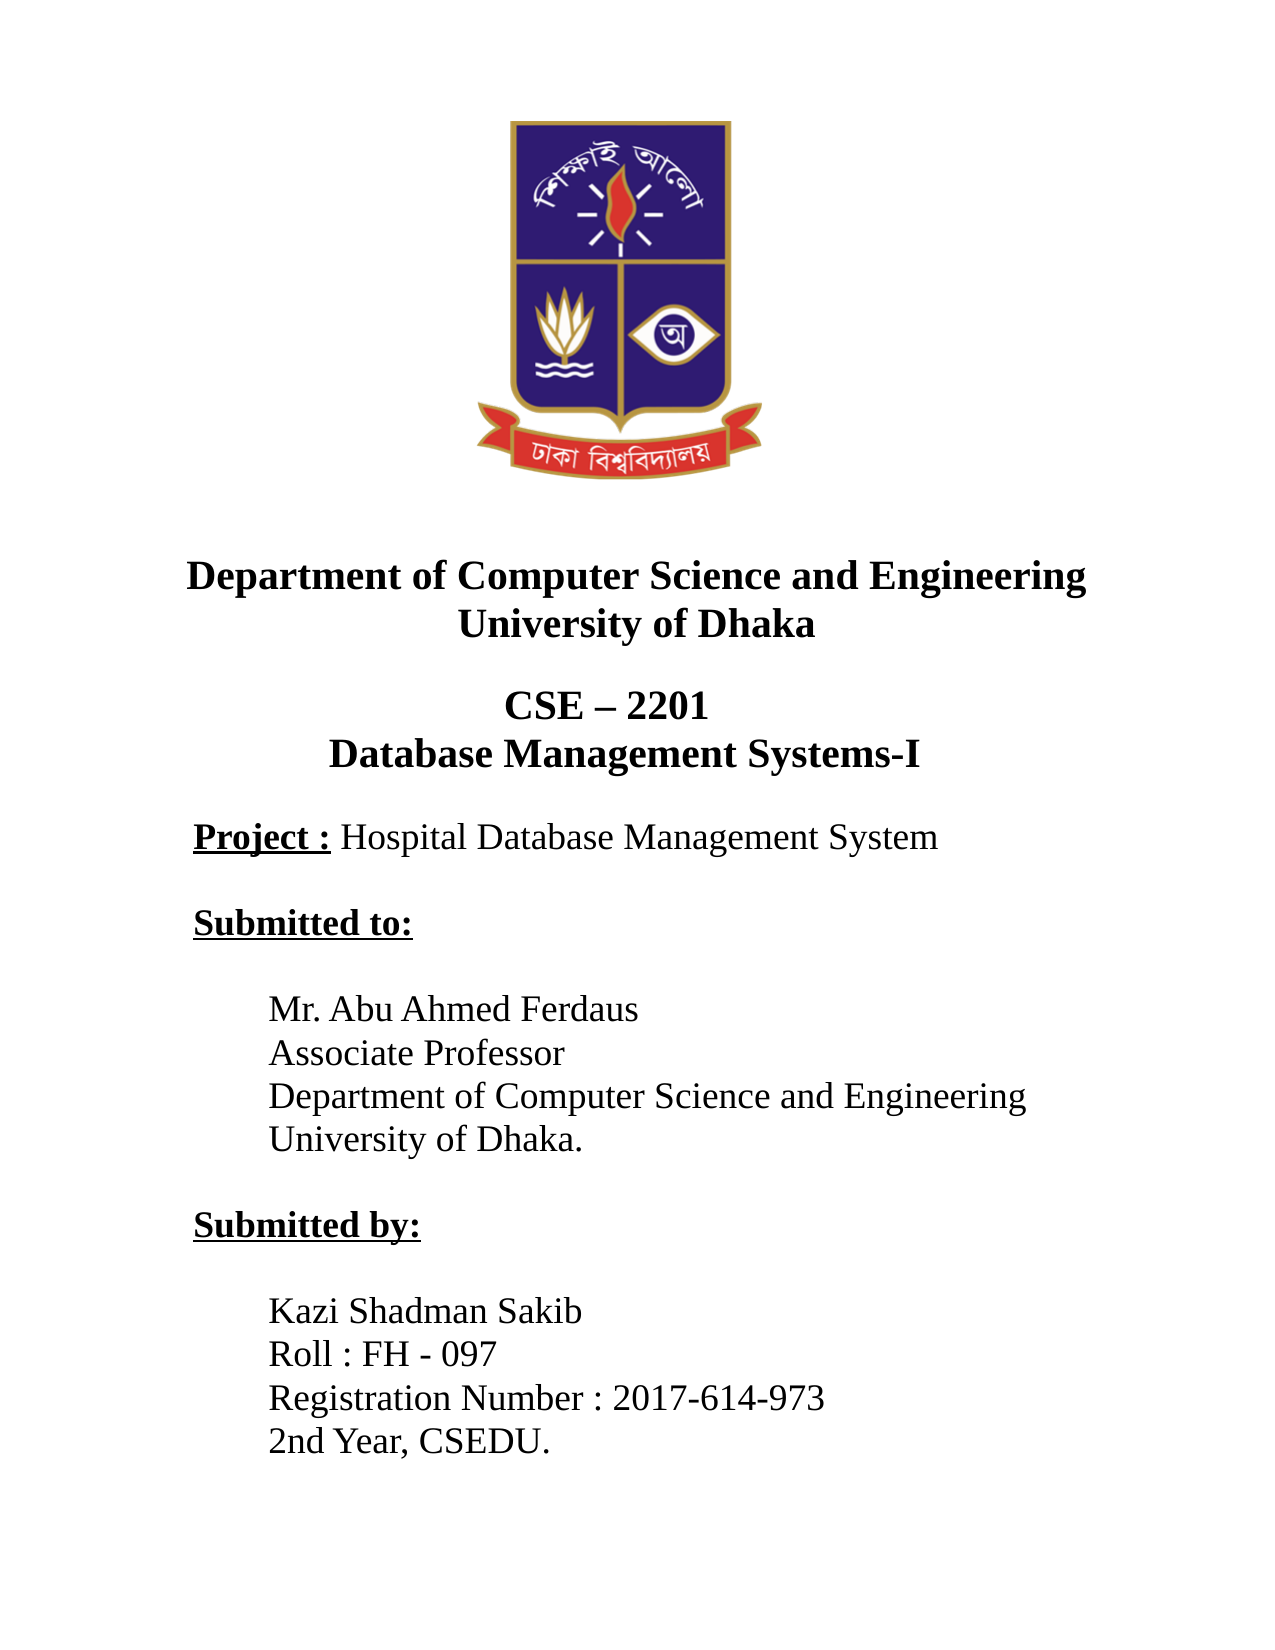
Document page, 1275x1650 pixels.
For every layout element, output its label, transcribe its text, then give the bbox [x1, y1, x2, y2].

text University of Dhaka. [118, 1116, 1155, 1159]
text Roll : FH - 097 [268, 1332, 1155, 1375]
text Associate Professor [118, 1030, 1155, 1073]
text Project : Hospital Database Management System [193, 814, 1155, 857]
text Submitted to: [193, 901, 1155, 944]
list Kazi Shadman Sakib [231, 1289, 1155, 1332]
text Registration Number : 2017-614-973 [268, 1375, 1155, 1418]
text CSE – 2201 [193, 680, 1155, 728]
text Department of Computer Science and Engineering [118, 1073, 1155, 1116]
picture [476, 121, 763, 480]
text Database Management Systems-I [193, 728, 1155, 776]
text 2nd Year, CSEDU. [268, 1418, 1155, 1461]
text Submitted by: [118, 1202, 1155, 1246]
text Department of Computer Science and Engineering University of Dhaka [118, 550, 1155, 646]
list Mr. Abu Ahmed Ferdaus [268, 987, 1155, 1030]
